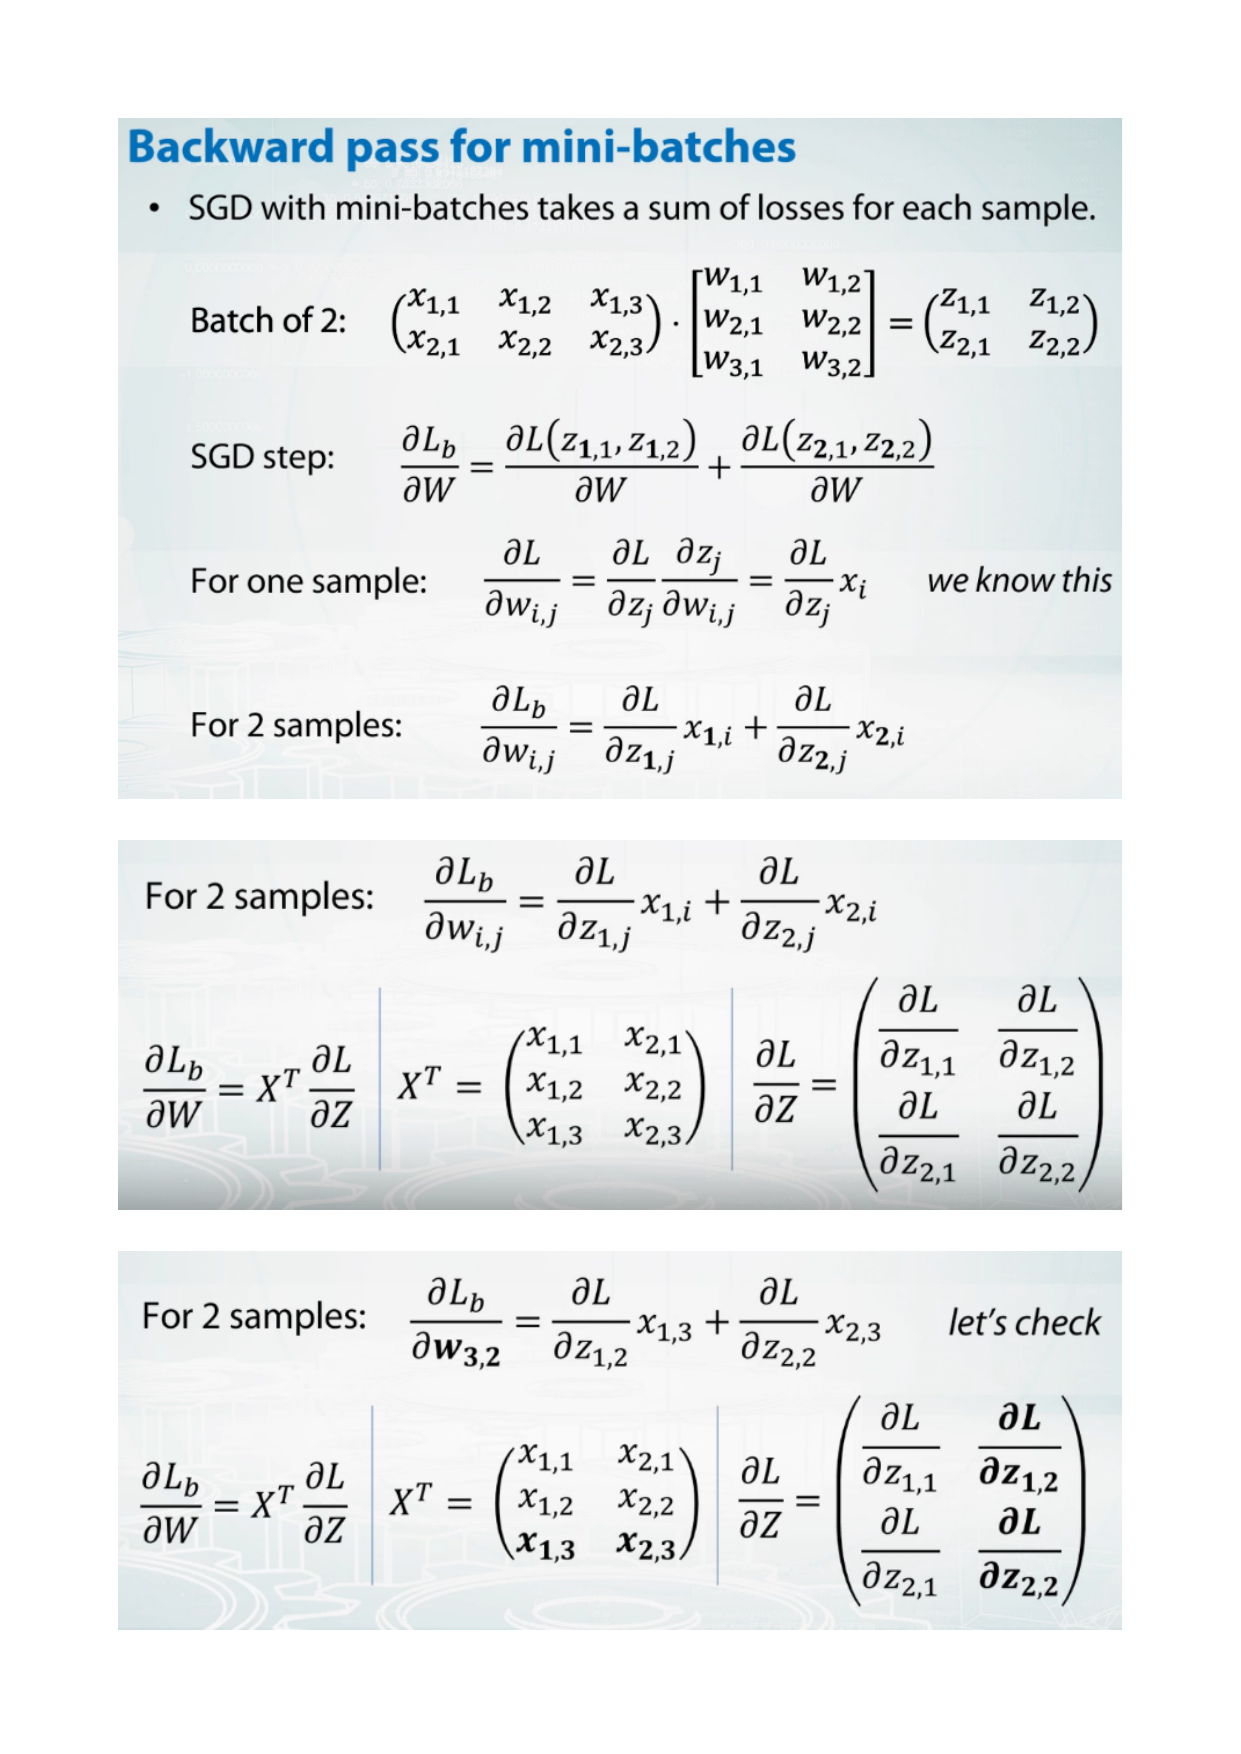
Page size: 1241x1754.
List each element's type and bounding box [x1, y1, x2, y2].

picture [118, 1251, 1123, 1630]
picture [118, 118, 1123, 799]
picture [118, 840, 1123, 1210]
